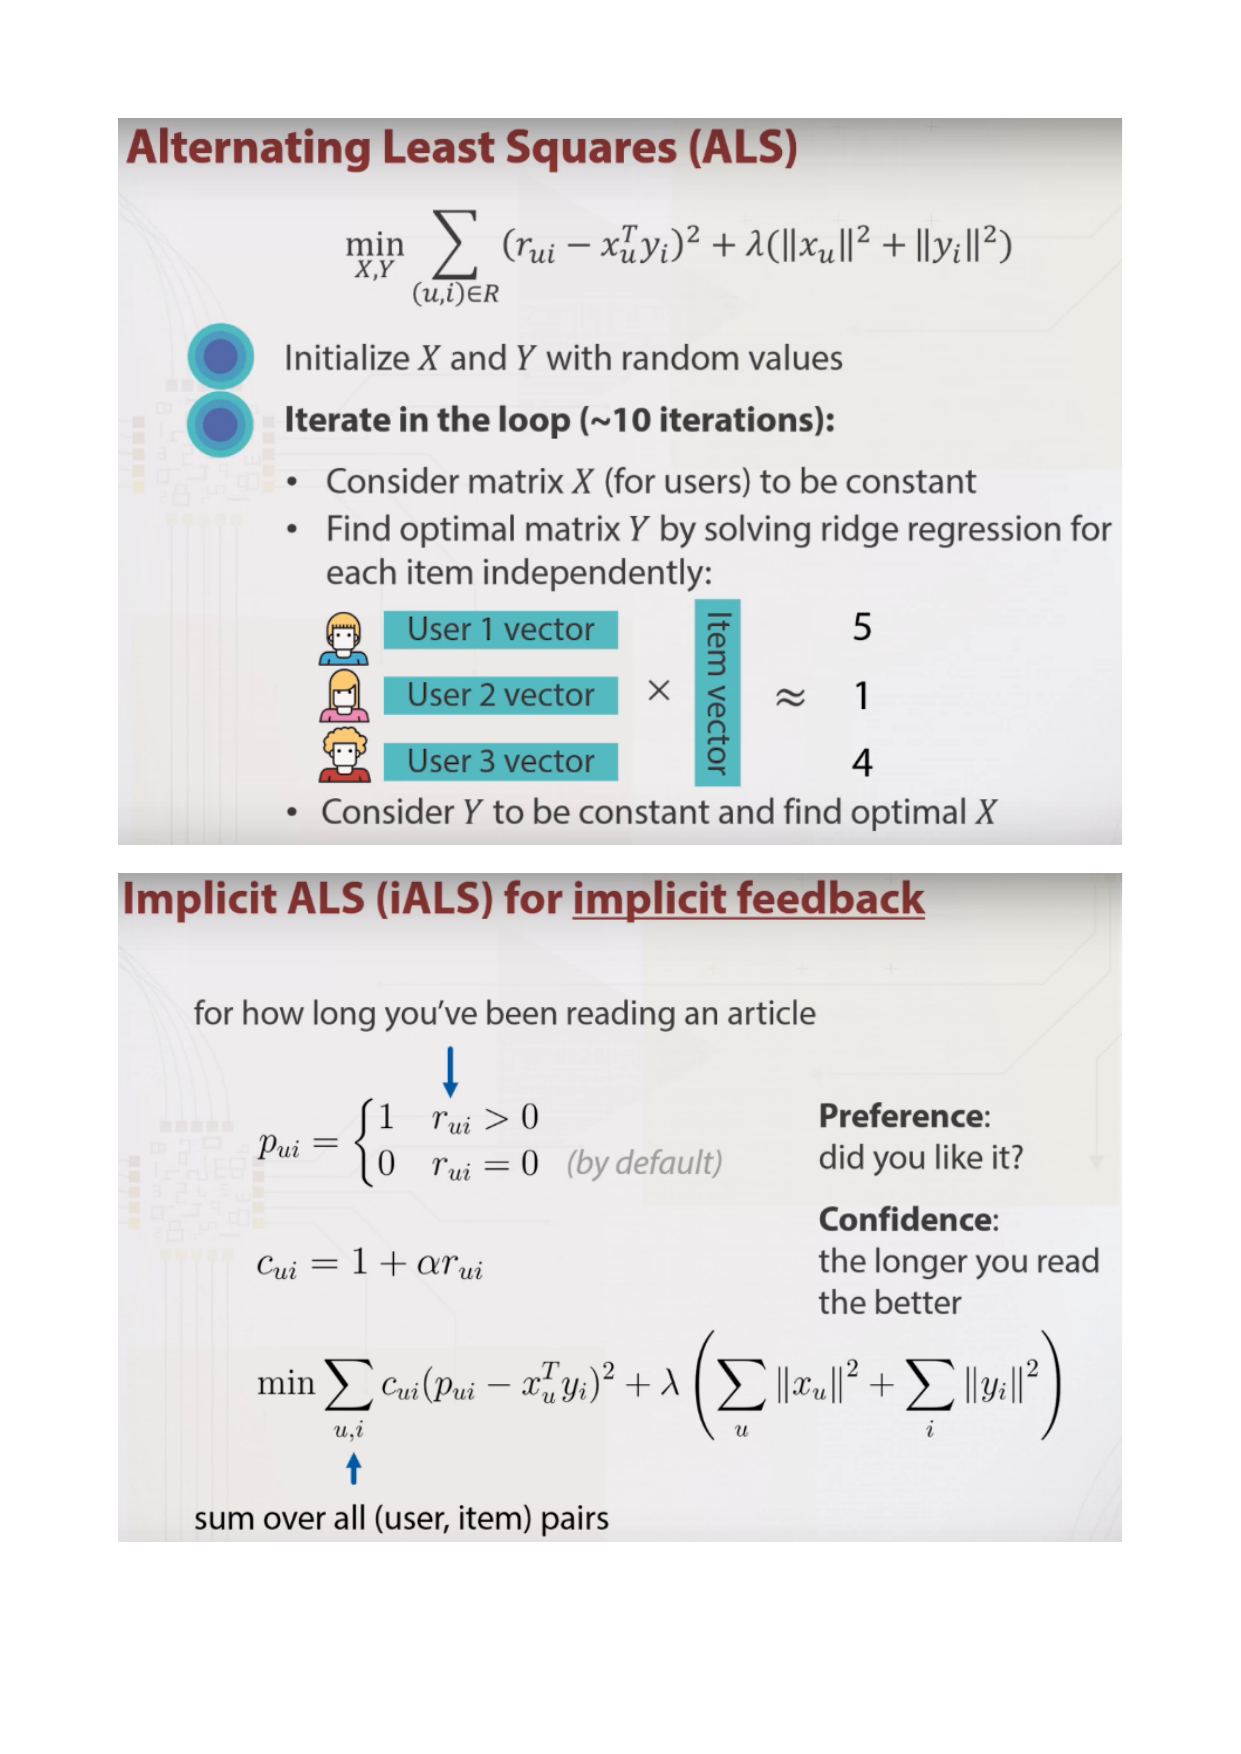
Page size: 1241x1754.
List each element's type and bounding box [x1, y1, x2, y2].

picture [118, 873, 1123, 1542]
picture [118, 118, 1123, 845]
